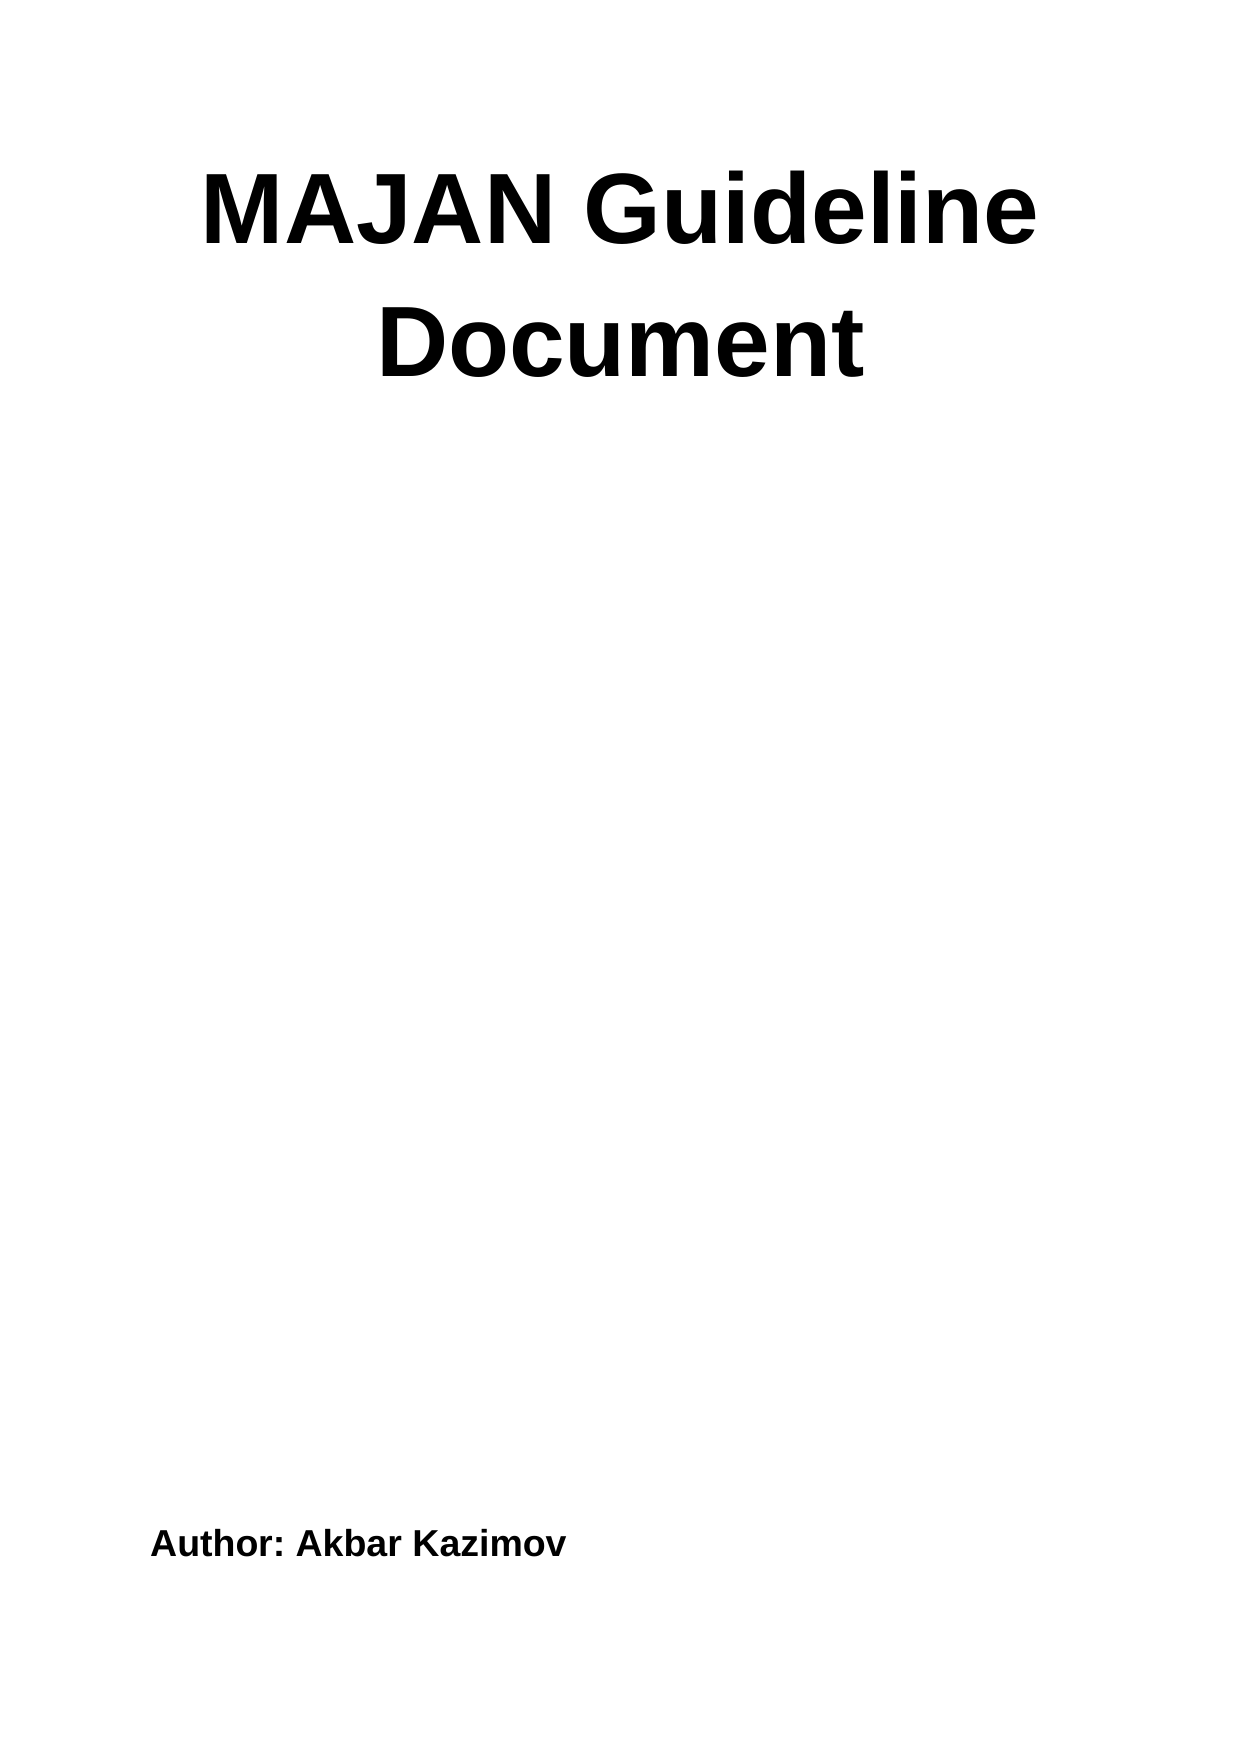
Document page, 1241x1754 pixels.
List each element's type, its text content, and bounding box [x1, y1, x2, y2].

text Author: Akbar Kazimov [150, 1521, 1090, 1564]
text MAJAN Guideline Document [150, 150, 1090, 397]
